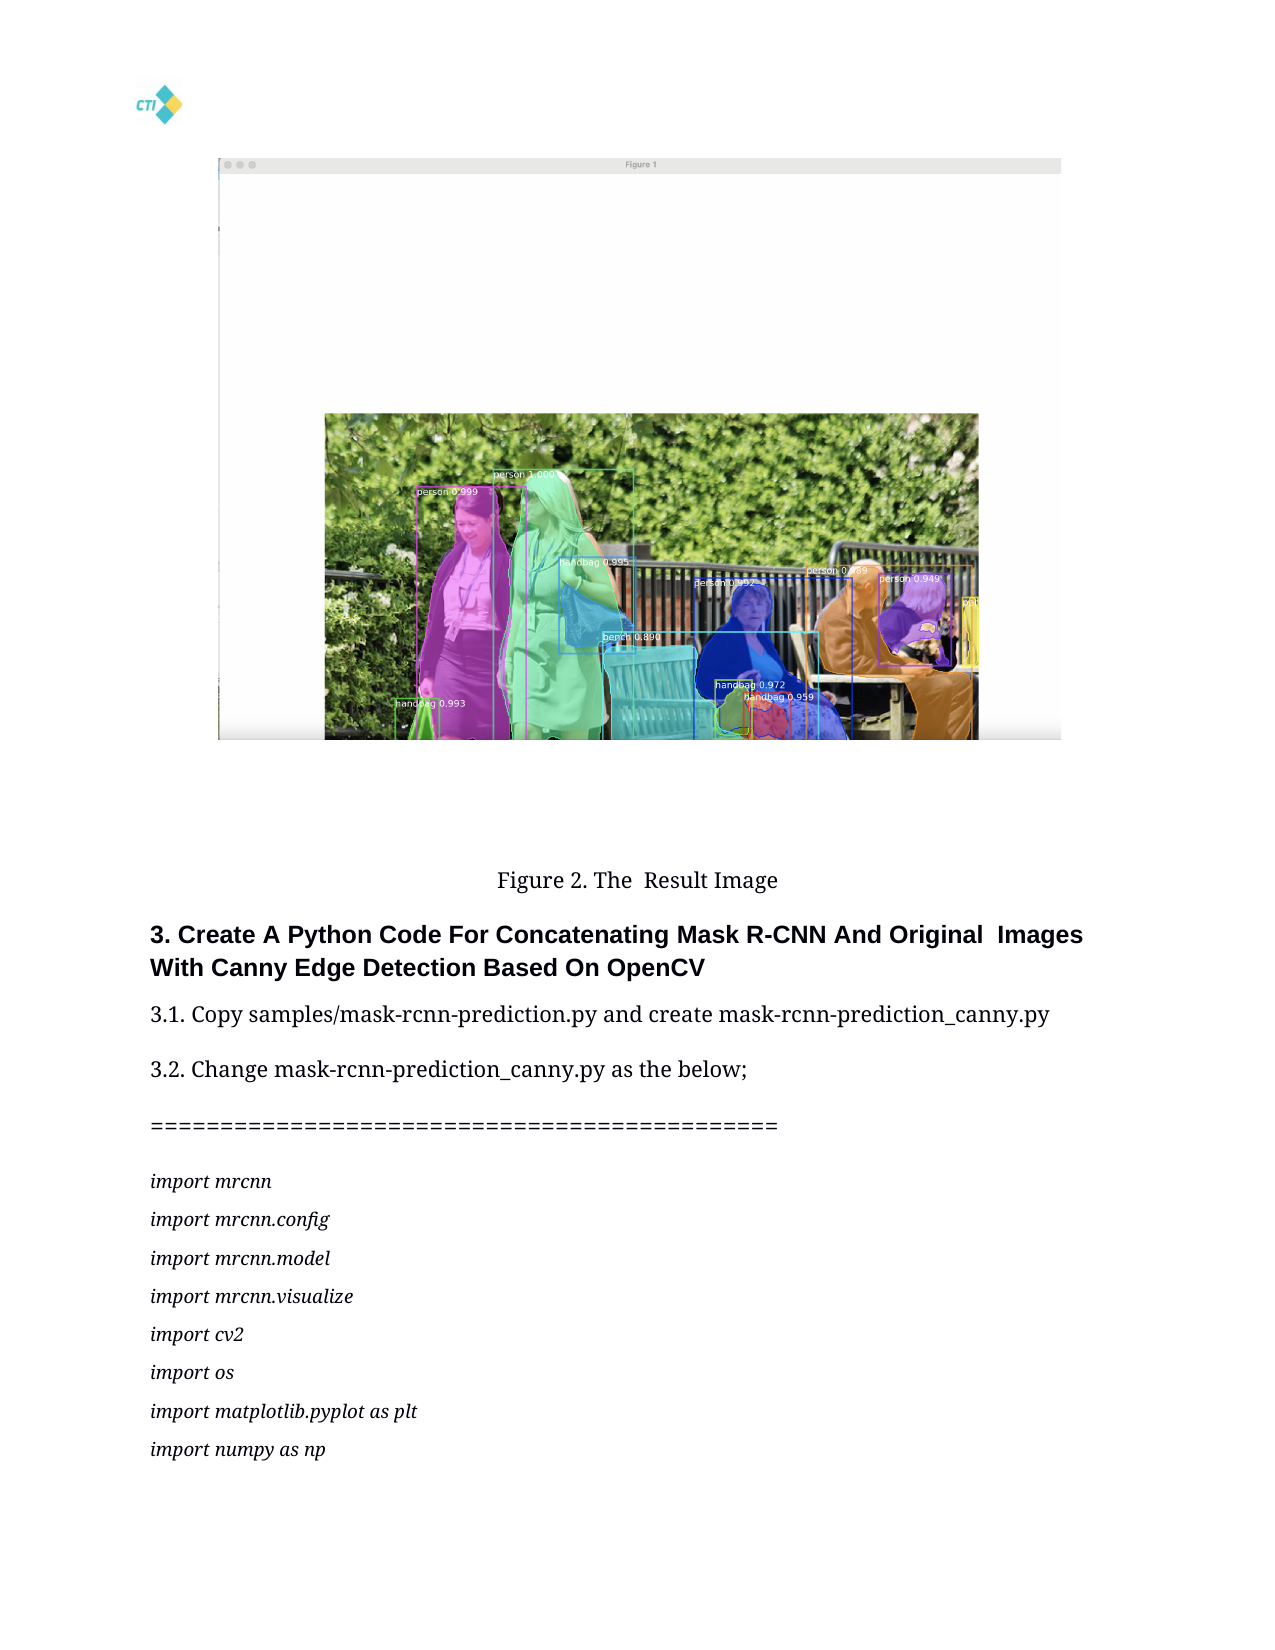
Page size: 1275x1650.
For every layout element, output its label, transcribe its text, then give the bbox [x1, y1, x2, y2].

picture [218, 158, 1062, 740]
text import mrcnn.model [150, 1245, 1125, 1271]
text import mrcnn.config [150, 1207, 1125, 1232]
subtitle 3. Create A Python Code For Concatenating Mask R-CNN And Original Images With Canny Edge Detection Based On OpenCV [150, 920, 1125, 982]
text import mrcnn.visualize [150, 1283, 1125, 1309]
text 3.1. Copy samples/mask-rcnn-prediction.py and create mask-rcnn-prediction_canny.py [150, 998, 1125, 1028]
text 3.2. Change mask-rcnn-prediction_canny.py as the below; [150, 1053, 1125, 1083]
text import os [150, 1360, 1125, 1385]
picture [134, 75, 183, 126]
text Figure 2. The Result Image [150, 865, 1125, 895]
text import numpy as np [150, 1436, 1125, 1462]
text import cv2 [150, 1321, 1125, 1347]
text import matplotlib.pyplot as plt [150, 1398, 1125, 1423]
text import mrcnn [150, 1168, 1125, 1194]
text ============================================= [150, 1108, 1125, 1143]
